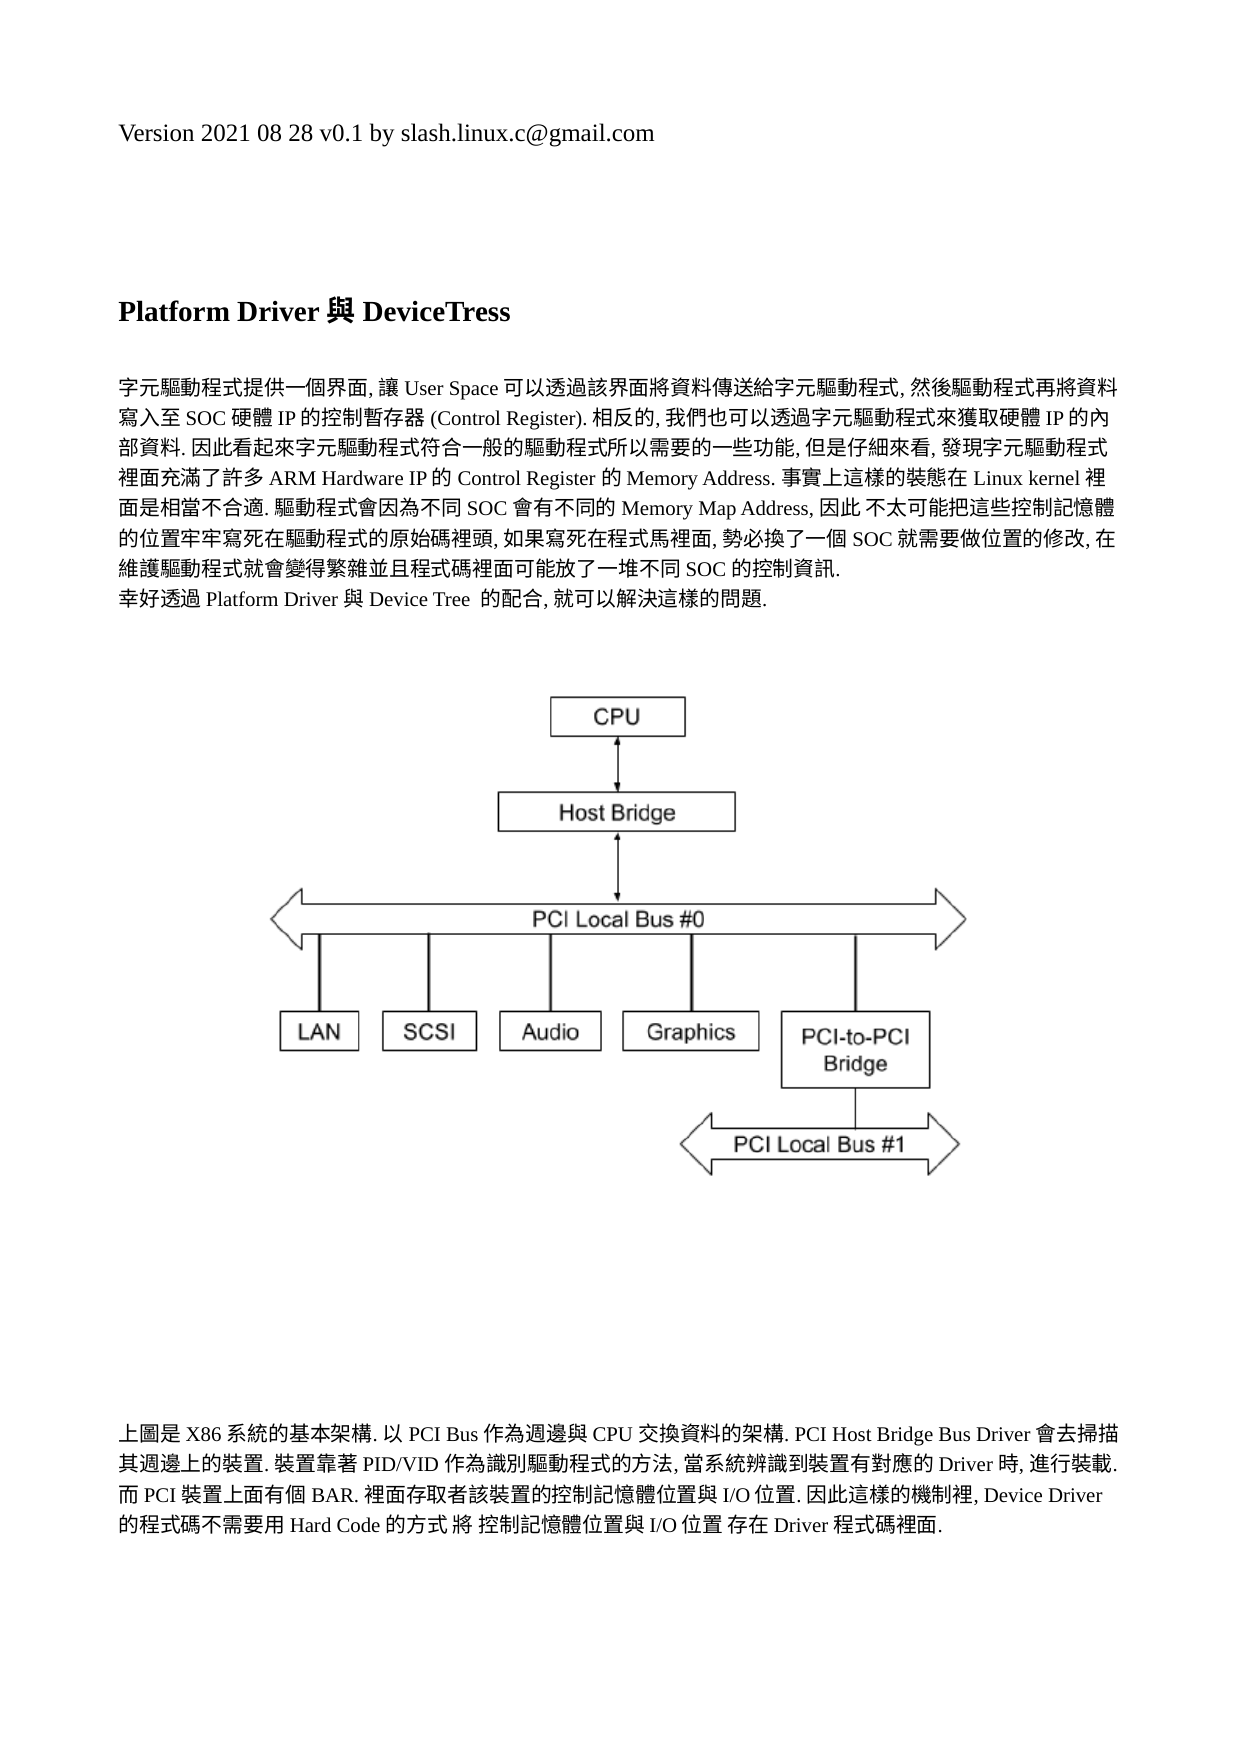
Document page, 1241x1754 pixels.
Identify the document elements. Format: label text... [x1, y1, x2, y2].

picture [222, 658, 1034, 1207]
text 寫入至 SOC 硬體 IP 的控制暫存器 (Control Register). 相反的, 我們也可以透過字元驅動程式來獲取硬體 IP 的內部資料. 因此看起來字元驅動程式符合一般的驅動程式所以需要的一些功能, 但是仔細來看, 發現字元驅動程式裡面充滿了許多 ARM Hardware IP 的 Control Register 的 Memory Address. 事實上這樣的裝態在 Linux kernel 裡面是相當不合適. 驅動程式會因為不同 SOC 會有不同的 Memory Map Address, 因此 不太可能把這些控制記憶體的位置牢牢寫死在驅動程式的原始碼裡頭, 如果寫死在程式馬裡面, 勢必換了一個 SOC 就需要做位置的修改, 在維護驅動程式就會變得繁雜並且程式碼裡面可能放了一堆不同 SOC 的控制資訊. [118, 401, 1122, 582]
text 幸好透過Platform Driver 與 Device Tree 的配合, 就可以解決這樣的問題. [118, 582, 1122, 612]
text 而 PCI 裝置上面有個 BAR. 裡面存取者該裝置的控制記憶體位置與I/O位置. 因此這樣的機制裡, Device Driver 的程式碼不需要用 Hard Code 的方式 將 控制記憶體位置與I/O位置 存在 Driver 程式碼裡面. [118, 1478, 1122, 1538]
subtitle Platform Driver 與 DeviceTress [118, 287, 1122, 329]
text 其週邊上的裝置. 裝置靠著 PID/VID 作為識別驅動程式的方法, 當系統辨識到裝置有對應的 Driver 時, 進行裝載. [118, 1448, 1122, 1478]
text 上圖是 X86 系統的基本架構. 以 PCI Bus 作為週邊與 CPU 交換資料的架構. PCI Host Bridge Bus Driver 會去掃描 [118, 1417, 1122, 1448]
text 字元驅動程式提供一個界面, 讓 User Space 可以透過該界面將資料傳送給字元驅動程式, 然後驅動程式再將資料 [118, 371, 1122, 401]
